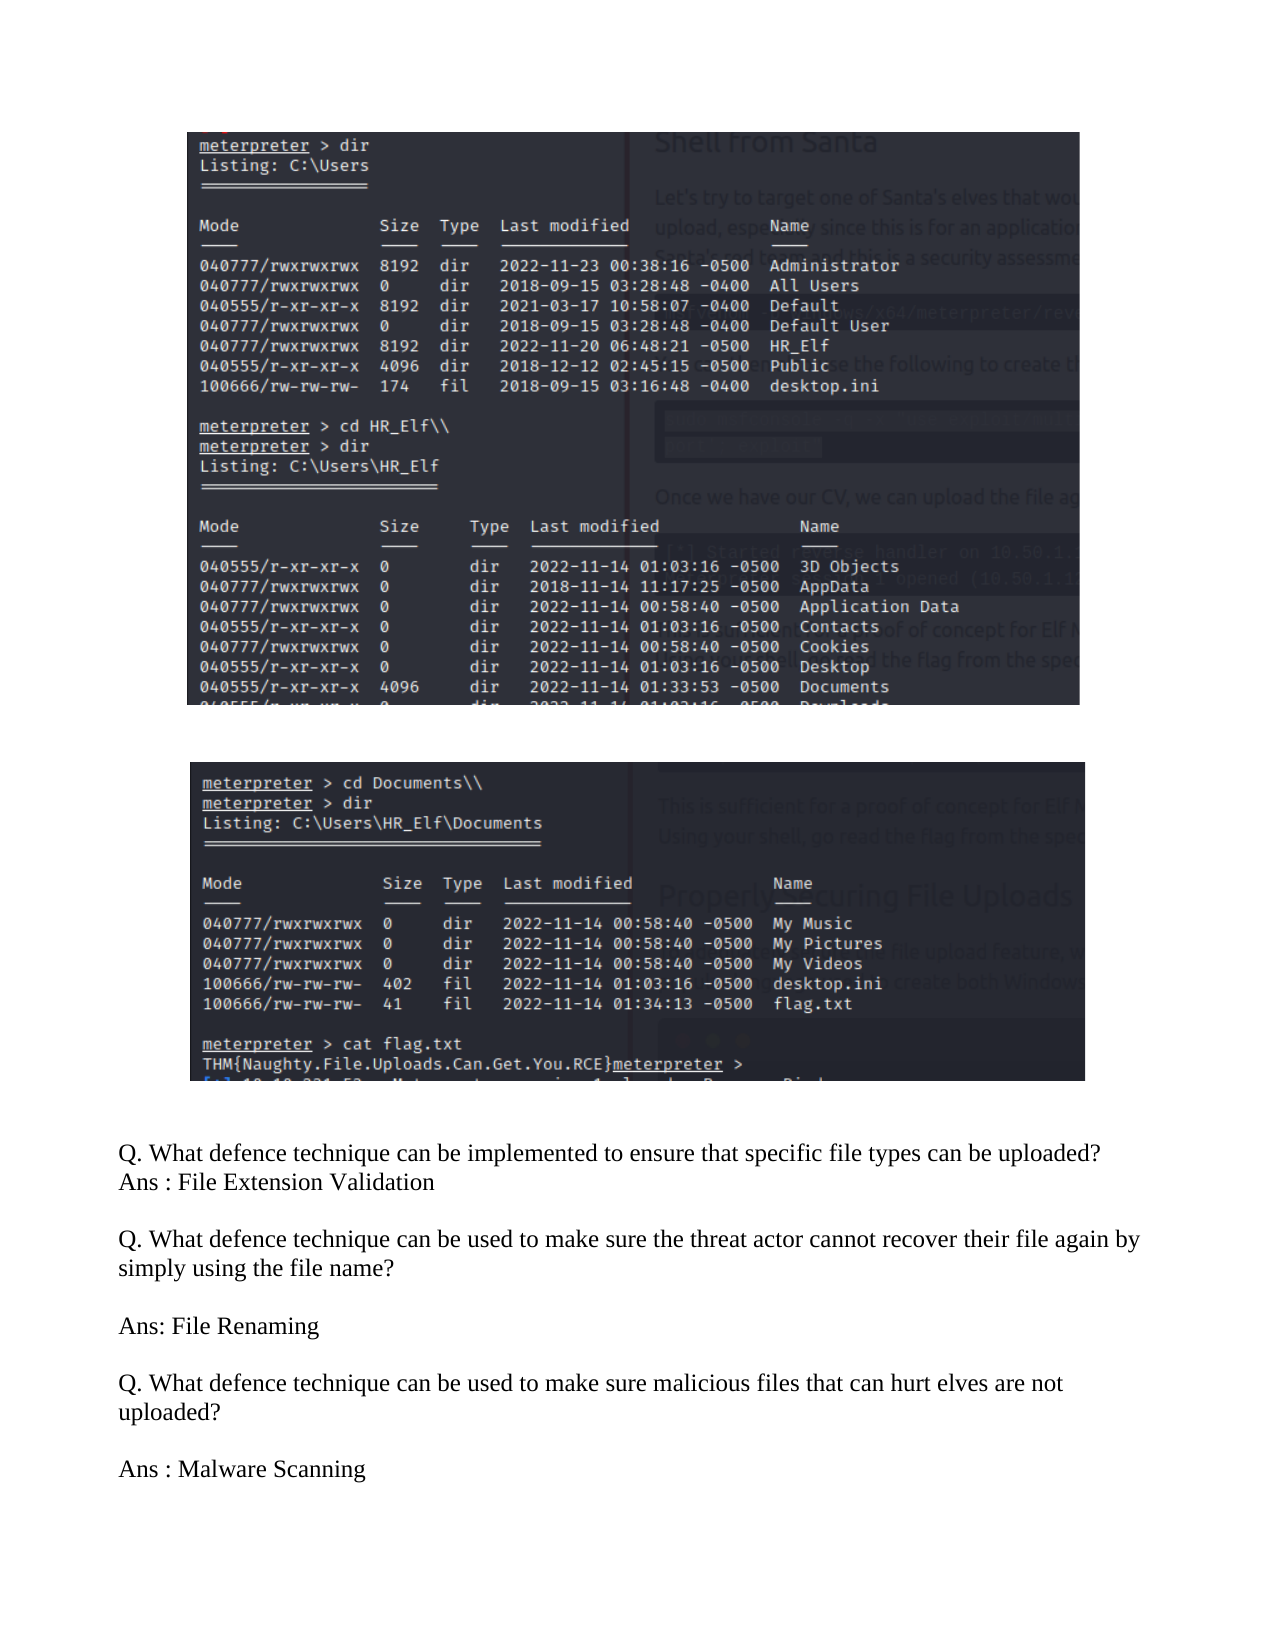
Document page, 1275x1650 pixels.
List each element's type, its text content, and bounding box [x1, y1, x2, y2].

picture [190, 762, 1086, 1081]
text Q. What defence technique can be used to make sure malicious files that can hurt elves are not uploaded? [118, 1368, 1157, 1426]
text Ans : Malware Scanning [118, 1454, 1157, 1483]
picture [187, 132, 1080, 705]
text Ans : File Extension Validation [118, 1167, 1157, 1196]
text Q. What defence technique can be used to make sure the threat actor cannot recover their file again by simply using the file name? [118, 1224, 1157, 1282]
text Ans: File Renaming [118, 1311, 1157, 1339]
text Q. What defence technique can be implemented to ensure that specific file types can be uploaded? [118, 1138, 1157, 1167]
